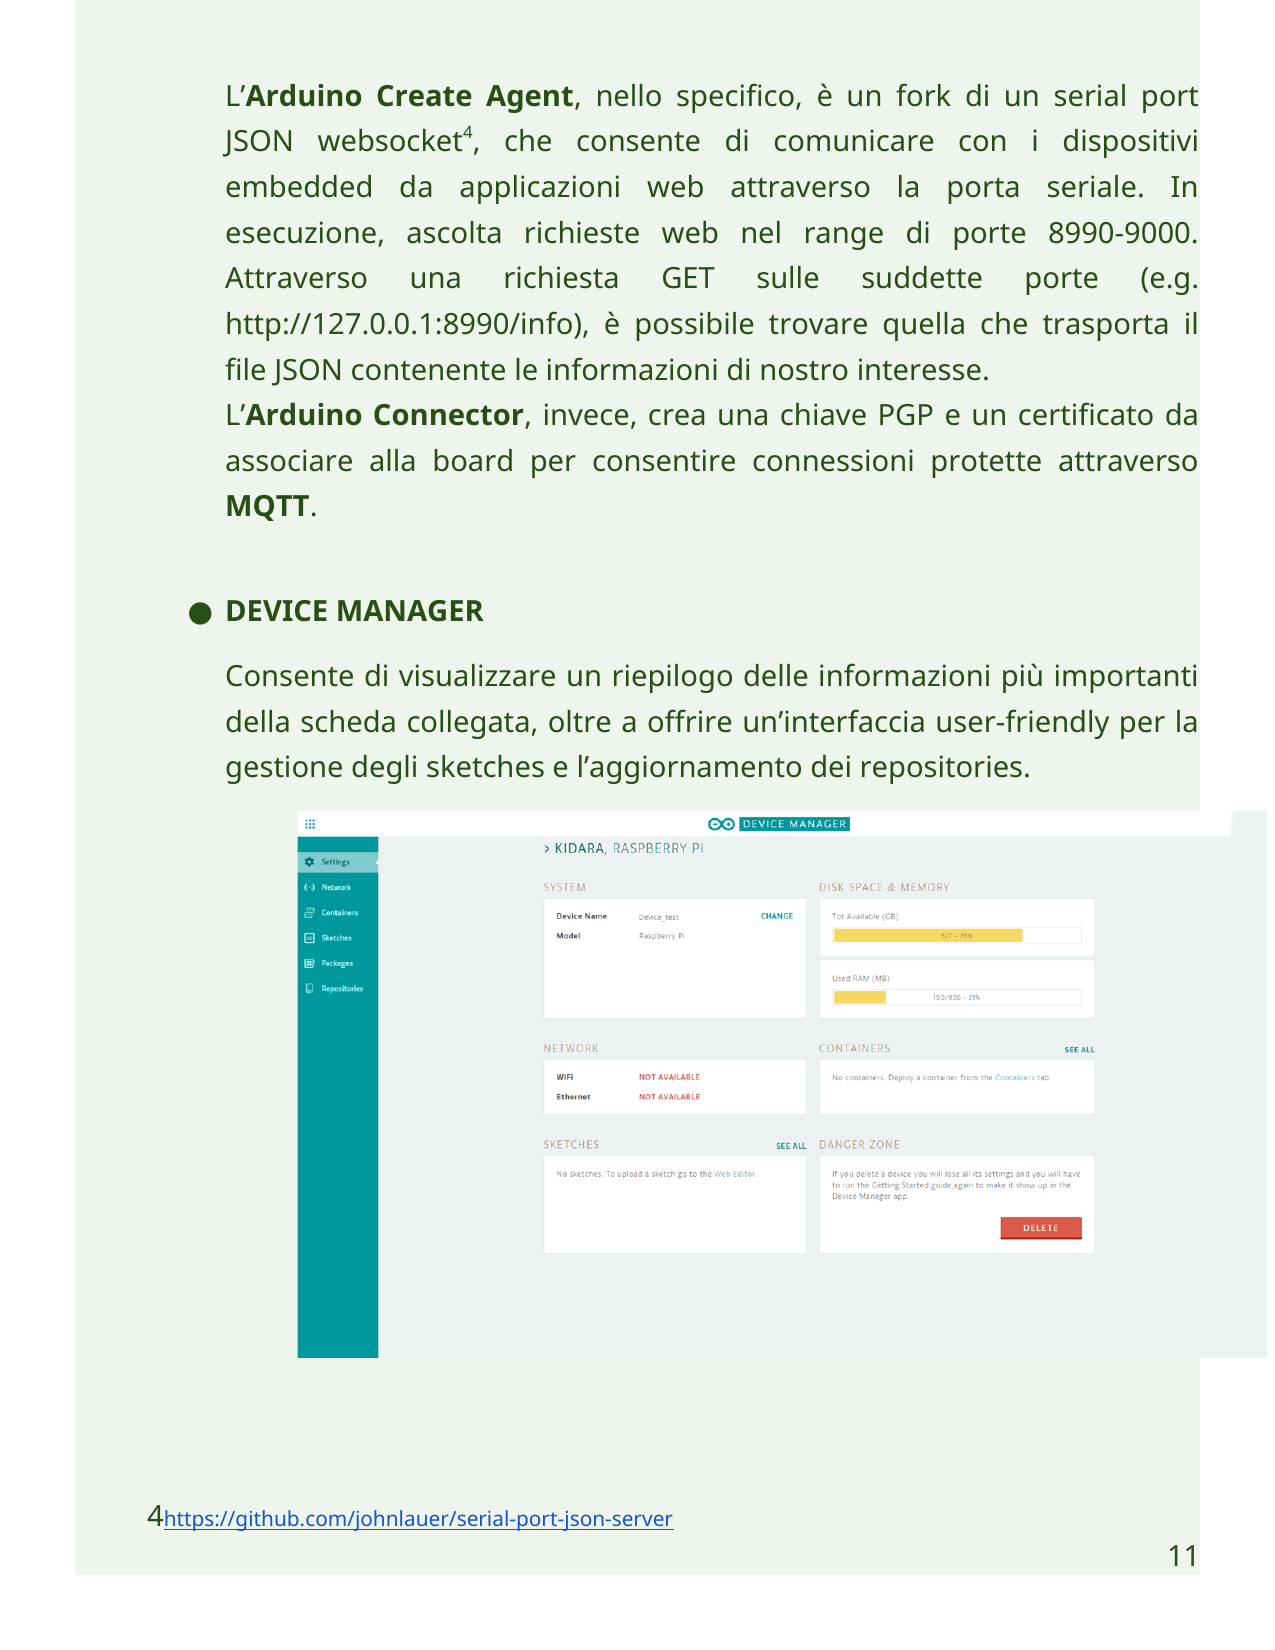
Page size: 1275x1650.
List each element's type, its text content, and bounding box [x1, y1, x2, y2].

text L’Arduino Connector, invece, crea una chiave PGP e un certificato da associare alla board per consentire connessioni protette attraverso MQTT. [225, 394, 1200, 525]
picture [297, 811, 1268, 1358]
text L’Arduino Create Agent, nello specifico, è un fork di un serial port JSON websocket, che consente di comunicare con i dispositivi embedded da applicazioni web attraverso la porta seriale. In esecuzione, ascolta richieste web nel range di porte 8990-9000. Attraverso una richiesta GET sulle suddette porte (e.g. http://127.0.0.1:8990/info), è possibile trovare quella che trasporta il file JSON contenente le informazioni di nostro interesse. [225, 75, 1200, 388]
list DEVICE MANAGER [187, 590, 1200, 630]
text https://github.com/johnlauer/serial-port-json-server [147, 1496, 1200, 1535]
text Consente di visualizzare un riepilogo delle informazioni più importanti della scheda collegata, oltre a offrire un’interfaccia user-friendly per la gestione degli sketches e l’aggiornamento dei repositories. [225, 655, 1200, 786]
